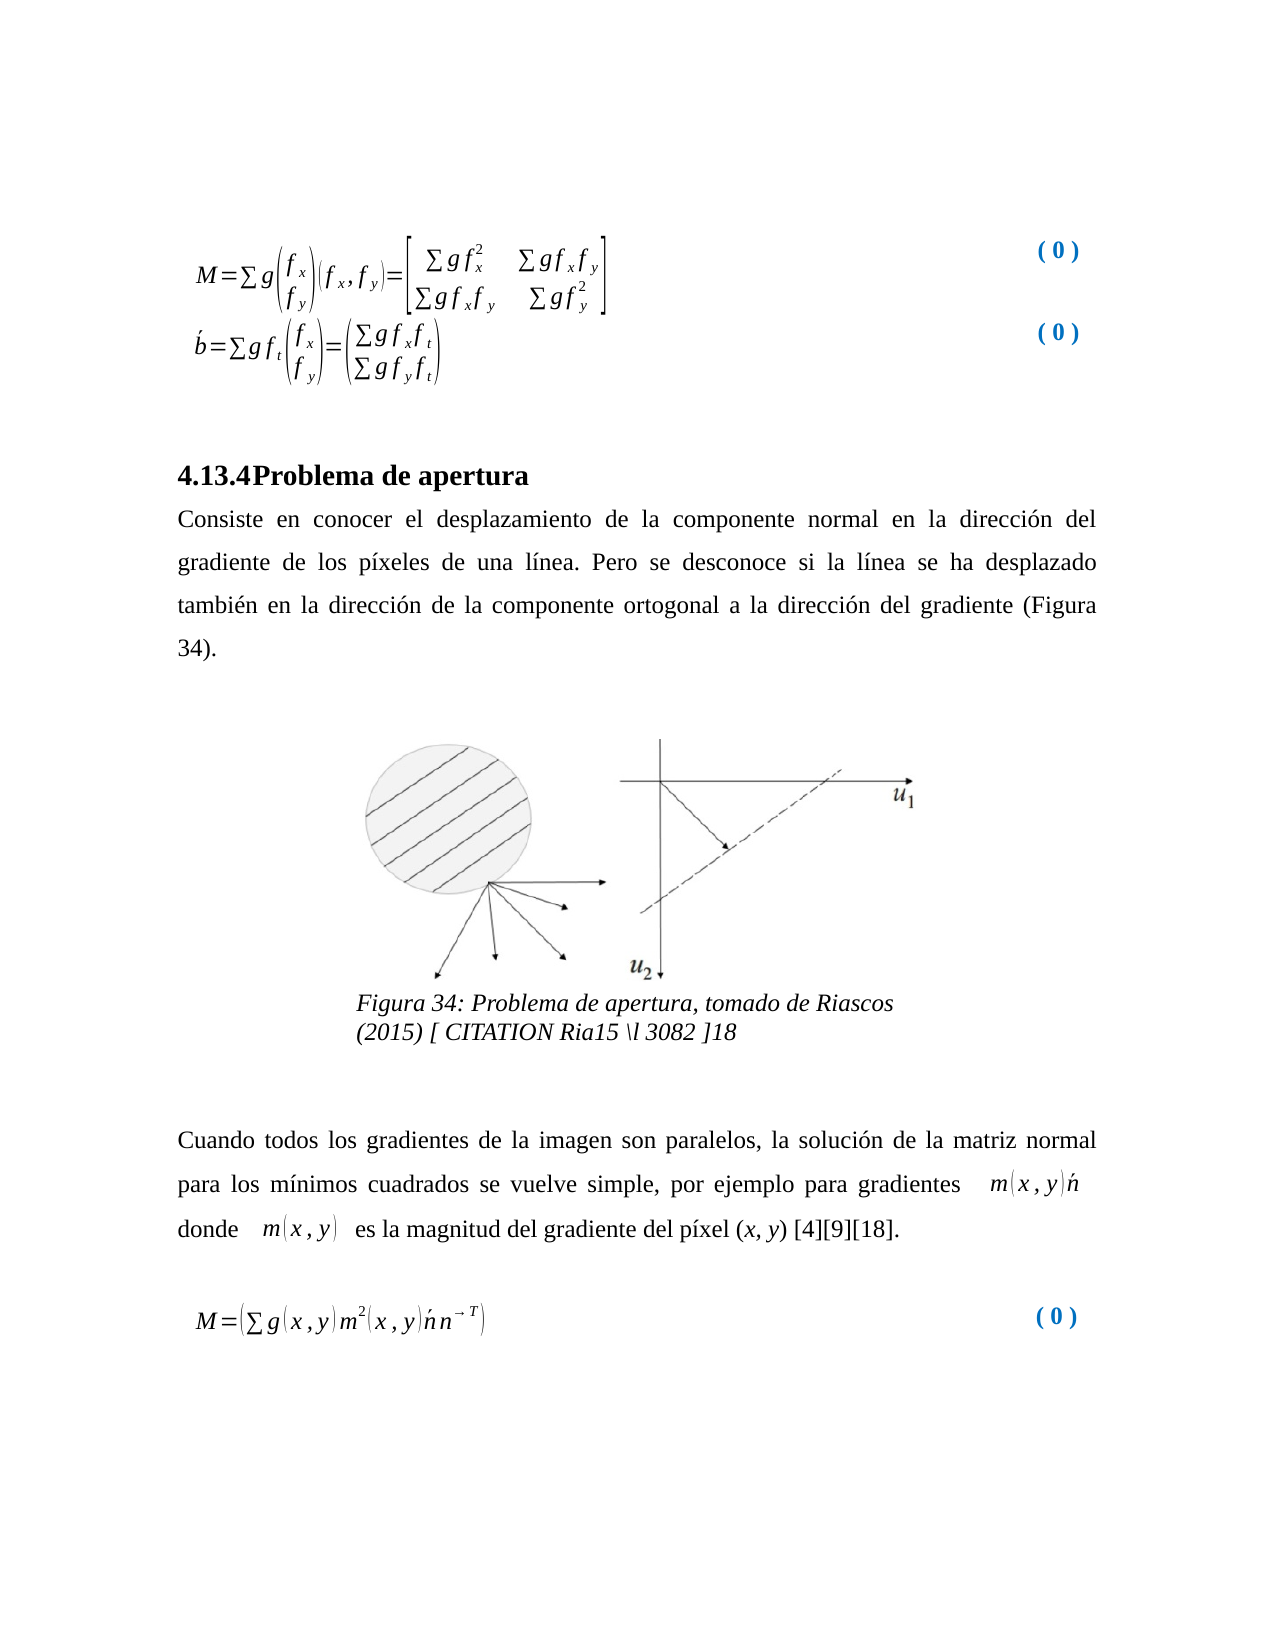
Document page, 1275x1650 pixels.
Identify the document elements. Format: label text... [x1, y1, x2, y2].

table_header [165, 235, 1026, 317]
text Figura 34: Problema de apertura, tomado de Riascos (2015) [ CITATION Ria15 \l 3082 ]18 [356, 983, 919, 1046]
table_cell ( 0 ) [1026, 317, 1128, 387]
text Consiste en conocer el desplazamiento de la componente normal en la dirección del gradiente de los píxeles de una línea. Pero se desconoce si la línea se ha desplazado también en la dirección de la componente ortogonal a la dirección del gradiente (Figura 34). [177, 504, 1098, 662]
text Cuando todos los gradientes de la imagen son paralelos, la solución de la matriz normal para los mínimos cuadrados se vuelve simple, por ejemplo para gradientes donde es la magnitud del gradiente del píxel (x, y) [4][9][18]. [177, 1125, 1098, 1244]
table_header [165, 1301, 1024, 1368]
subtitle Problema de apertura [177, 458, 1098, 492]
table_cell [165, 317, 1026, 387]
table_header ( 0 ) [1024, 1301, 1125, 1368]
picture [356, 739, 920, 983]
table_header ( 0 ) [1026, 235, 1128, 317]
